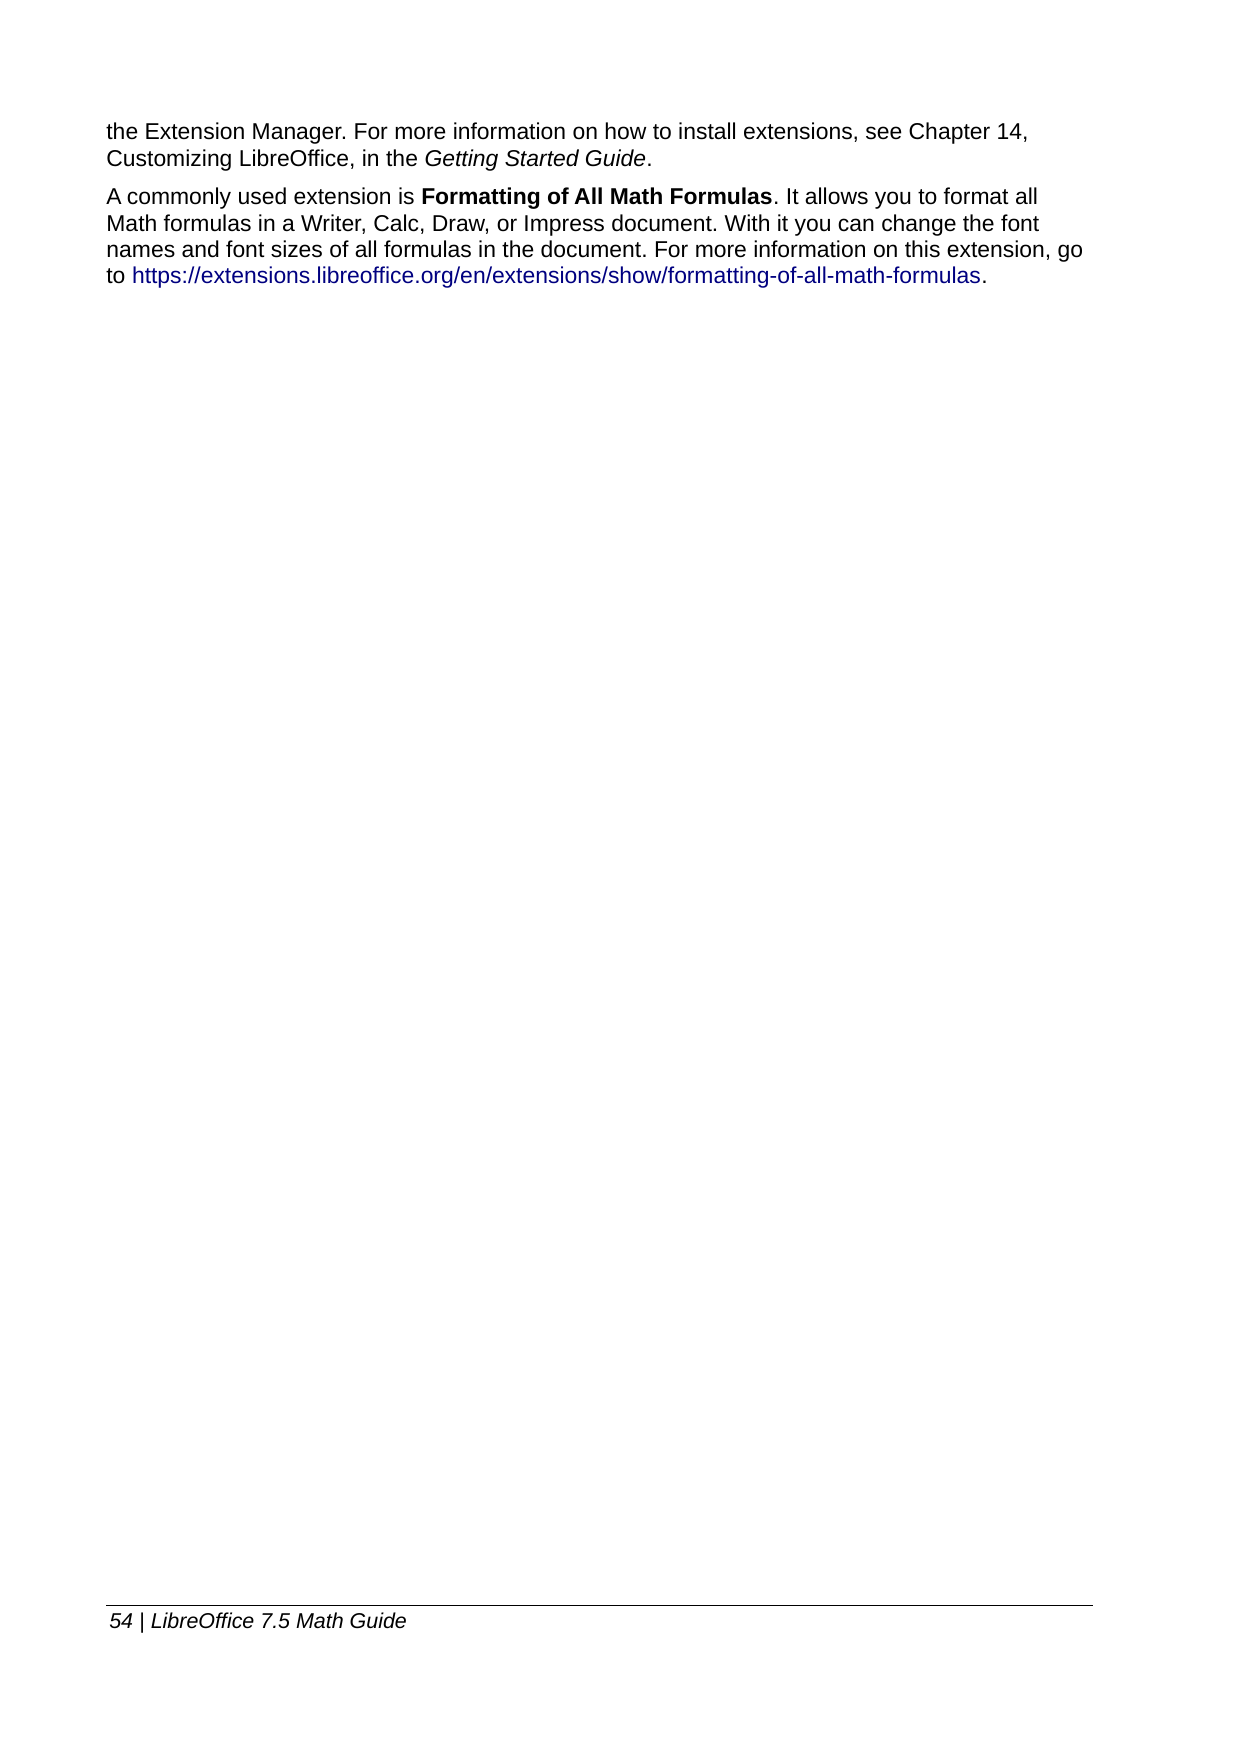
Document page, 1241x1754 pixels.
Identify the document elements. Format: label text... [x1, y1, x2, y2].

text A commonly used extension is Formatting of All Math Formulas. It allows you to format all Math formulas in a Writer, Calc, Draw, or Impress document. With it you can change the font names and font sizes of all formulas in the document. For more information on this extension, go to https://extensions.libreoffice.org/en/extensions/show/formatting-of-all-math-formulas. [106, 183, 1093, 289]
text the Extension Manager. For more information on how to install extensions, see Chapter 14, Customizing LibreOffice, in the Getting Started Guide. [106, 118, 1093, 171]
